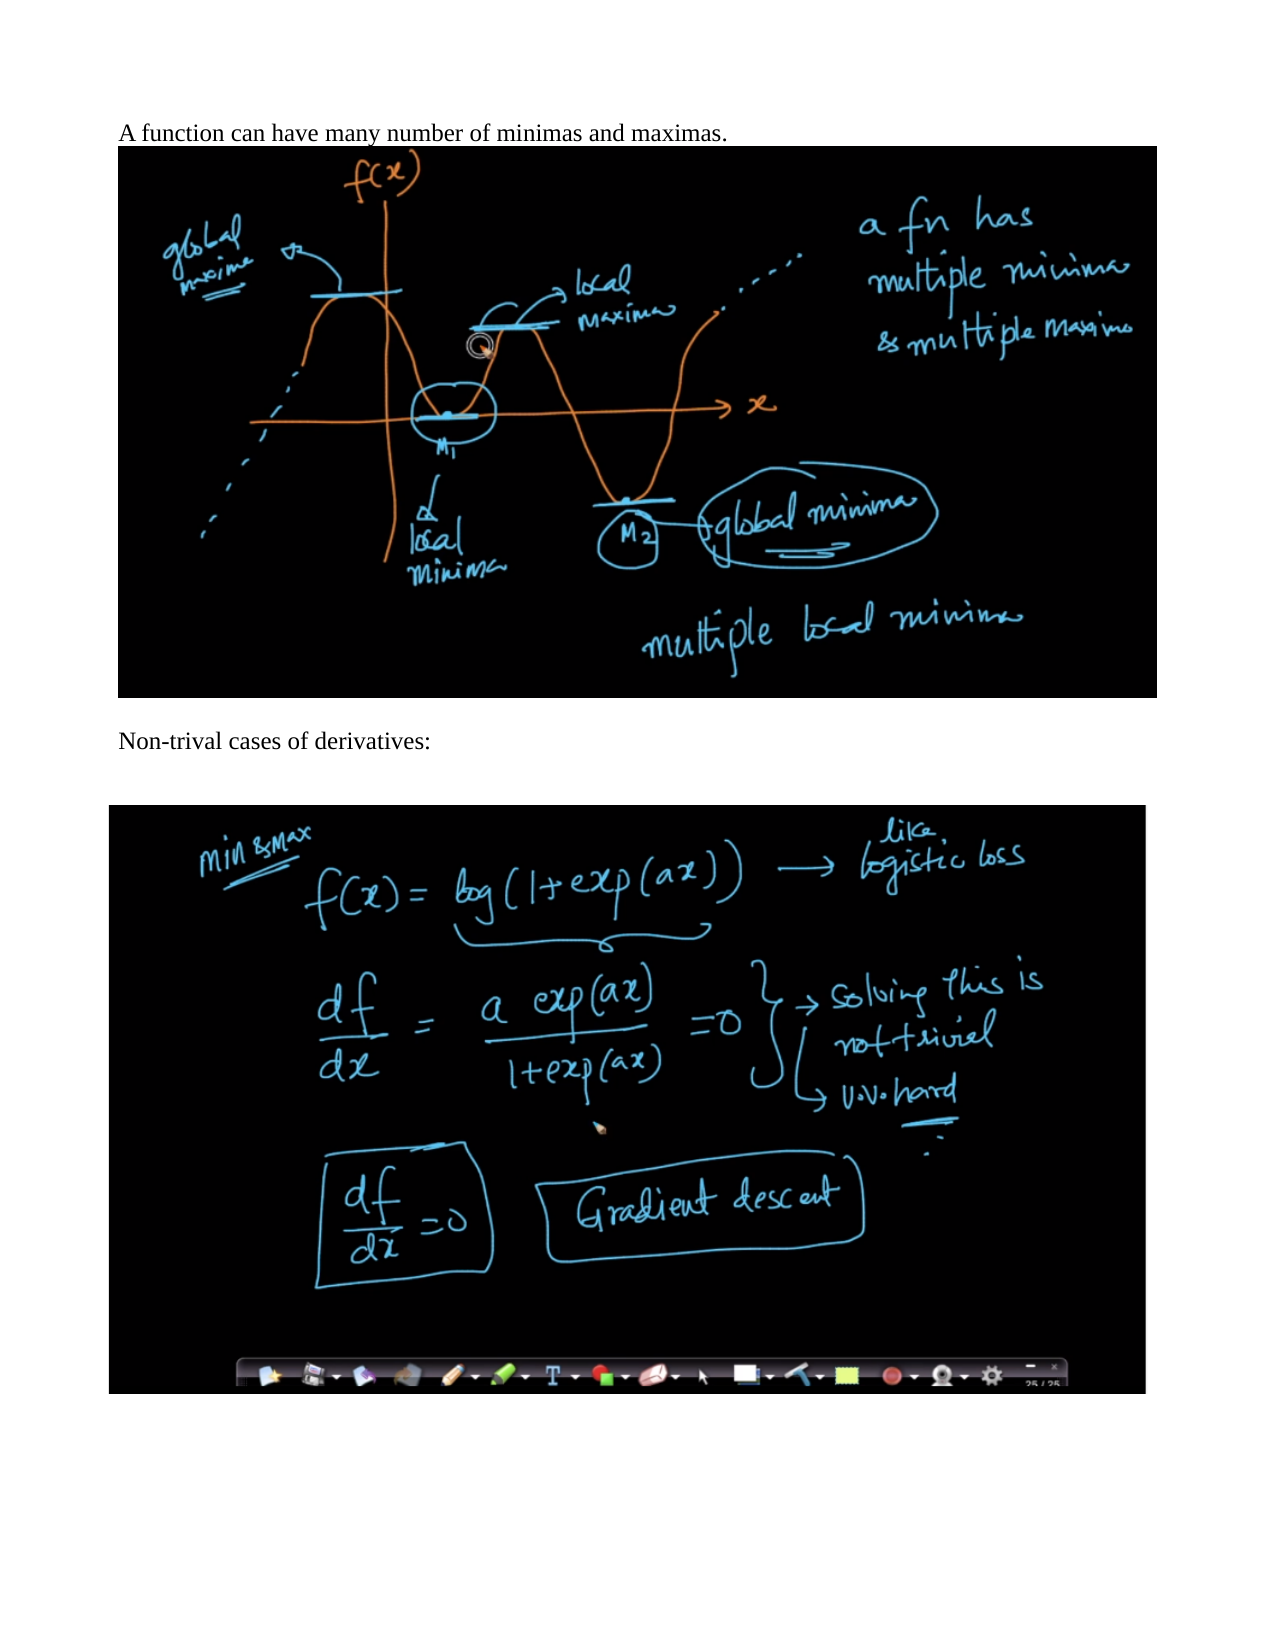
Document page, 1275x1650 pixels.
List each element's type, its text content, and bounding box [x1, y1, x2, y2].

text Non-trival cases of derivatives: [118, 726, 1157, 755]
picture [118, 146, 1157, 698]
text A function can have many number of minimas and maximas. [118, 118, 1157, 146]
picture [108, 805, 1148, 1394]
